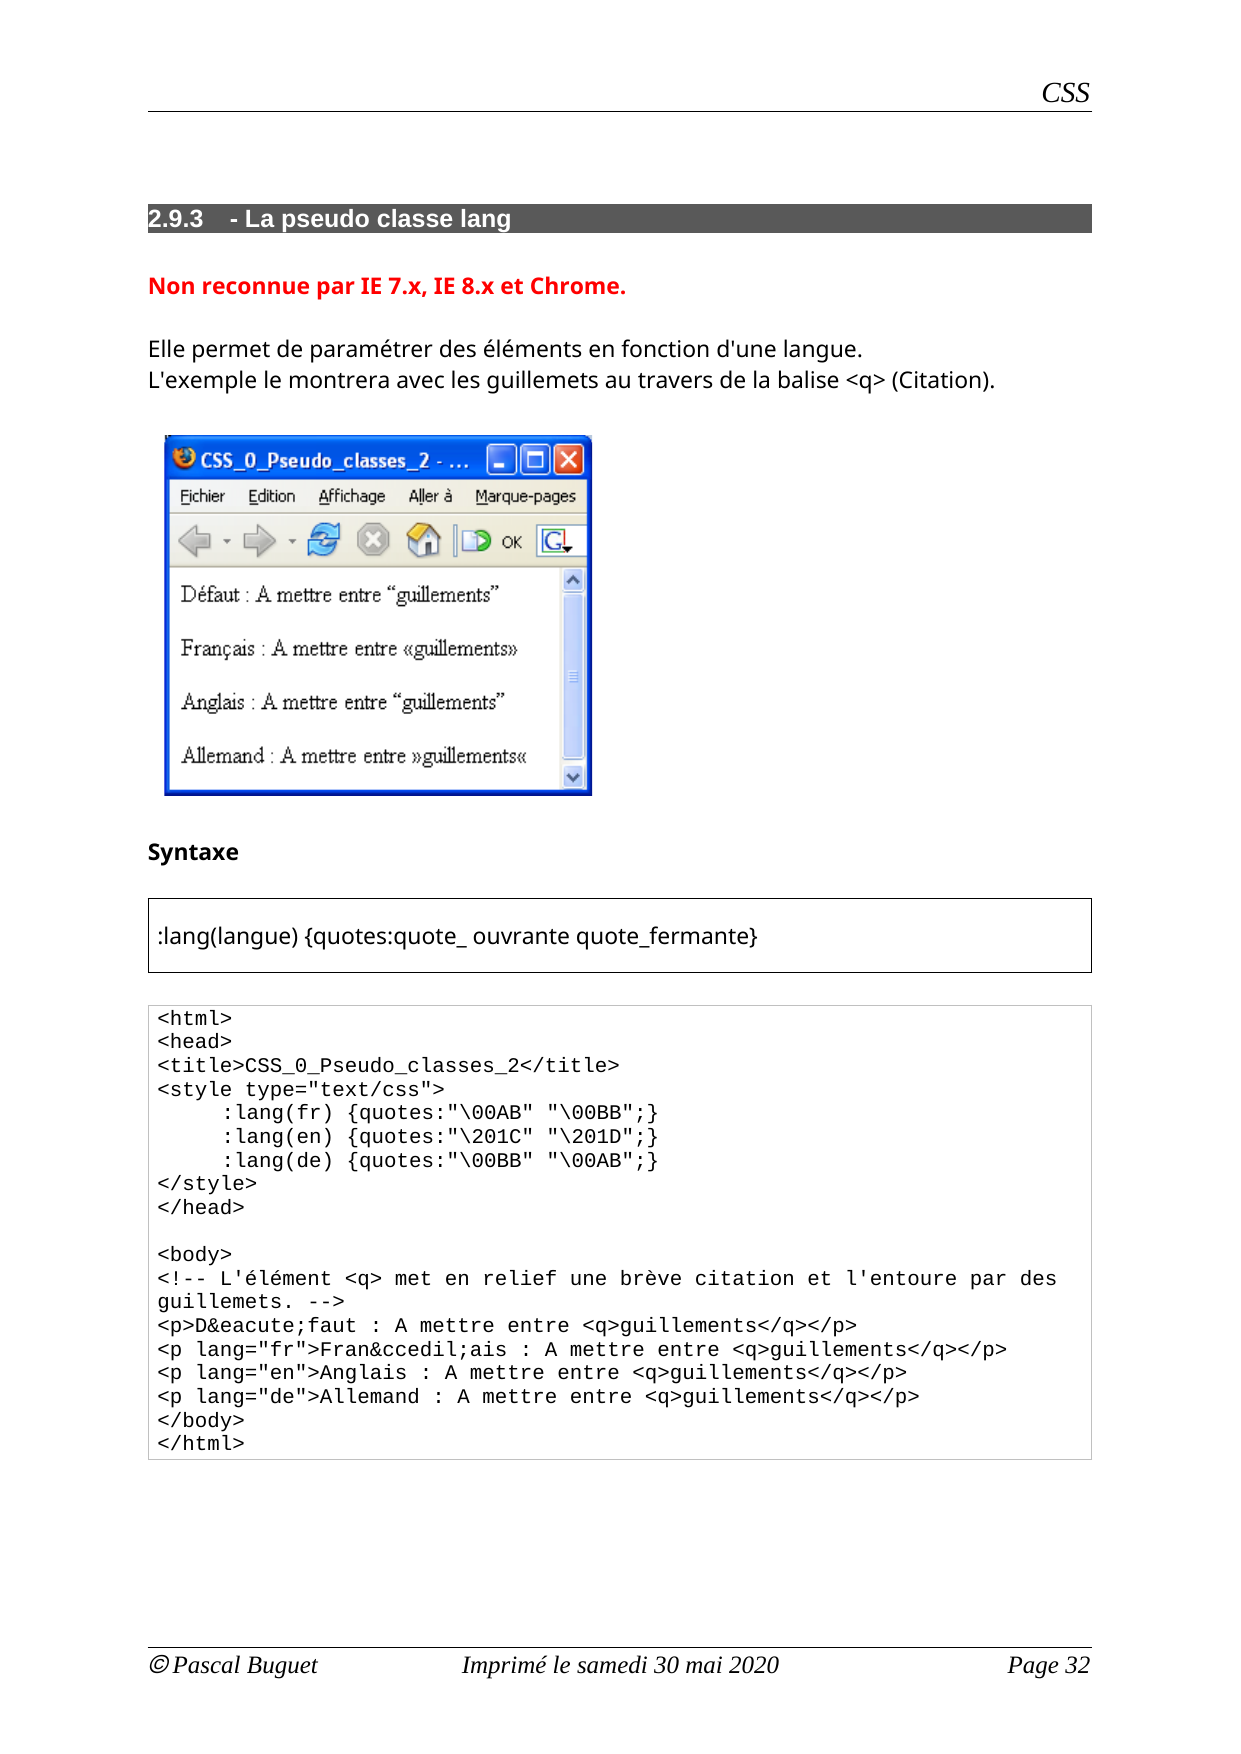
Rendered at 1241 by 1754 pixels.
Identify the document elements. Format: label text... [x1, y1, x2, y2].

text <p lang="fr">Fran&ccedil;ais : A mettre entre <q>guillements</q></p> [149, 1336, 1091, 1359]
text :lang(en) {quotes:"\201C" "\201D";} [149, 1123, 1091, 1146]
text :lang(langue) {quotes:quote_ ouvrante quote_fermante} [149, 899, 1091, 972]
text <title>CSS_0_Pseudo_classes_2</title> [149, 1052, 1091, 1076]
text :lang(fr) {quotes:"\00AB" "\00BB";} [149, 1099, 1091, 1123]
text </style> [149, 1170, 1091, 1194]
text Non reconnue par IE 7.x, IE 8.x et Chrome. [148, 270, 1092, 301]
text L'exemple le montrera avec les guillemets au travers de la balise <q> (Citation). [148, 364, 1092, 395]
text <p>D&eacute;faut : A mettre entre <q>guillements</q></p> [149, 1312, 1091, 1336]
text </body> [149, 1407, 1091, 1430]
text Syntaxe [148, 836, 1092, 867]
text <!-- L'élément <q> met en relief une brève citation et l'entoure par des guillemets. --> [149, 1265, 1091, 1312]
text <p lang="de">Allemand : A mettre entre <q>guillements</q></p> [149, 1383, 1091, 1407]
text </head> [149, 1194, 1091, 1217]
subtitle - La pseudo classe lang [148, 204, 1092, 233]
text </html> [149, 1430, 1091, 1459]
picture [164, 435, 593, 796]
text <p lang="en">Anglais : A mettre entre <q>guillements</q></p> [149, 1359, 1091, 1383]
text Elle permet de paramétrer des éléments en fonction d'une langue. [148, 333, 1092, 364]
text <head> [149, 1028, 1091, 1052]
text :lang(de) {quotes:"\00BB" "\00AB";} [149, 1146, 1091, 1170]
text <style type="text/css"> [149, 1076, 1091, 1099]
text <body> [149, 1241, 1091, 1265]
text <html> [149, 1006, 1091, 1028]
